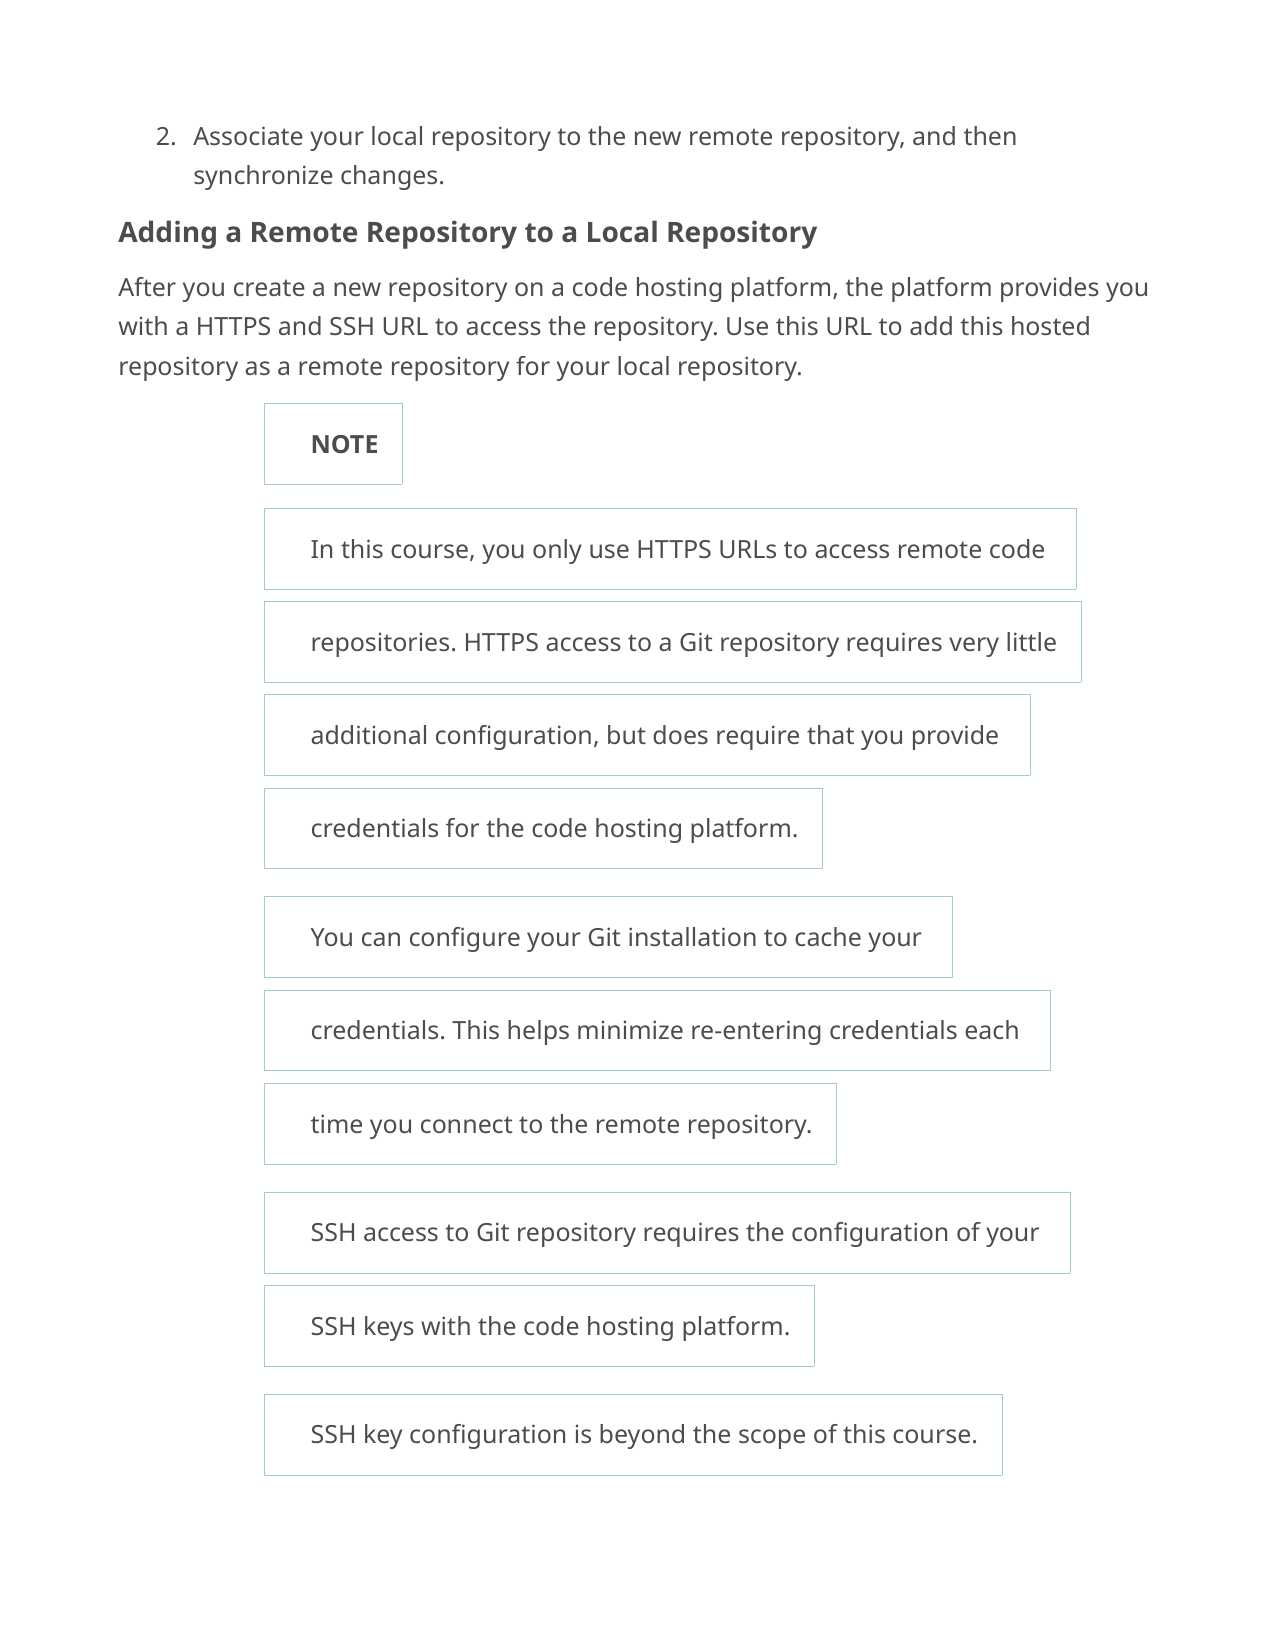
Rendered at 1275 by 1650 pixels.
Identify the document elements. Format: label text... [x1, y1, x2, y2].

text [1003, 1394, 1082, 1475]
text repositories. HTTPS access to a Git repository requires very little additional configuration, but does require that you provide credentials for the code hosting platform. [263, 602, 1082, 868]
subtitle Adding a Remote Repository to a Local Repository [118, 212, 1157, 250]
subtitle NOTE [265, 404, 402, 484]
text After you create a new repository on a code hosting platform, the platform provides you with a HTTPS and SSH URL to access the repository. Use this URL to add this hosted repository as a remote repository for your local repository. [118, 270, 1157, 382]
subtitle [403, 403, 1082, 484]
list Associate your local repository to the new remote repository, and then synchronize changes. [156, 118, 1157, 191]
text In this course, you only use HTTPS URLs to access remote code [263, 508, 1082, 601]
text You can configure your Git installation to cache your credentials. This helps minimize re-entering credentials each time you connect to the remote repository. [263, 896, 1082, 1164]
text SSH access to Git repository requires the configuration of your SSH keys with the code hosting platform. [263, 1192, 1082, 1366]
text SSH key configuration is beyond the scope of this course. [265, 1395, 1002, 1475]
